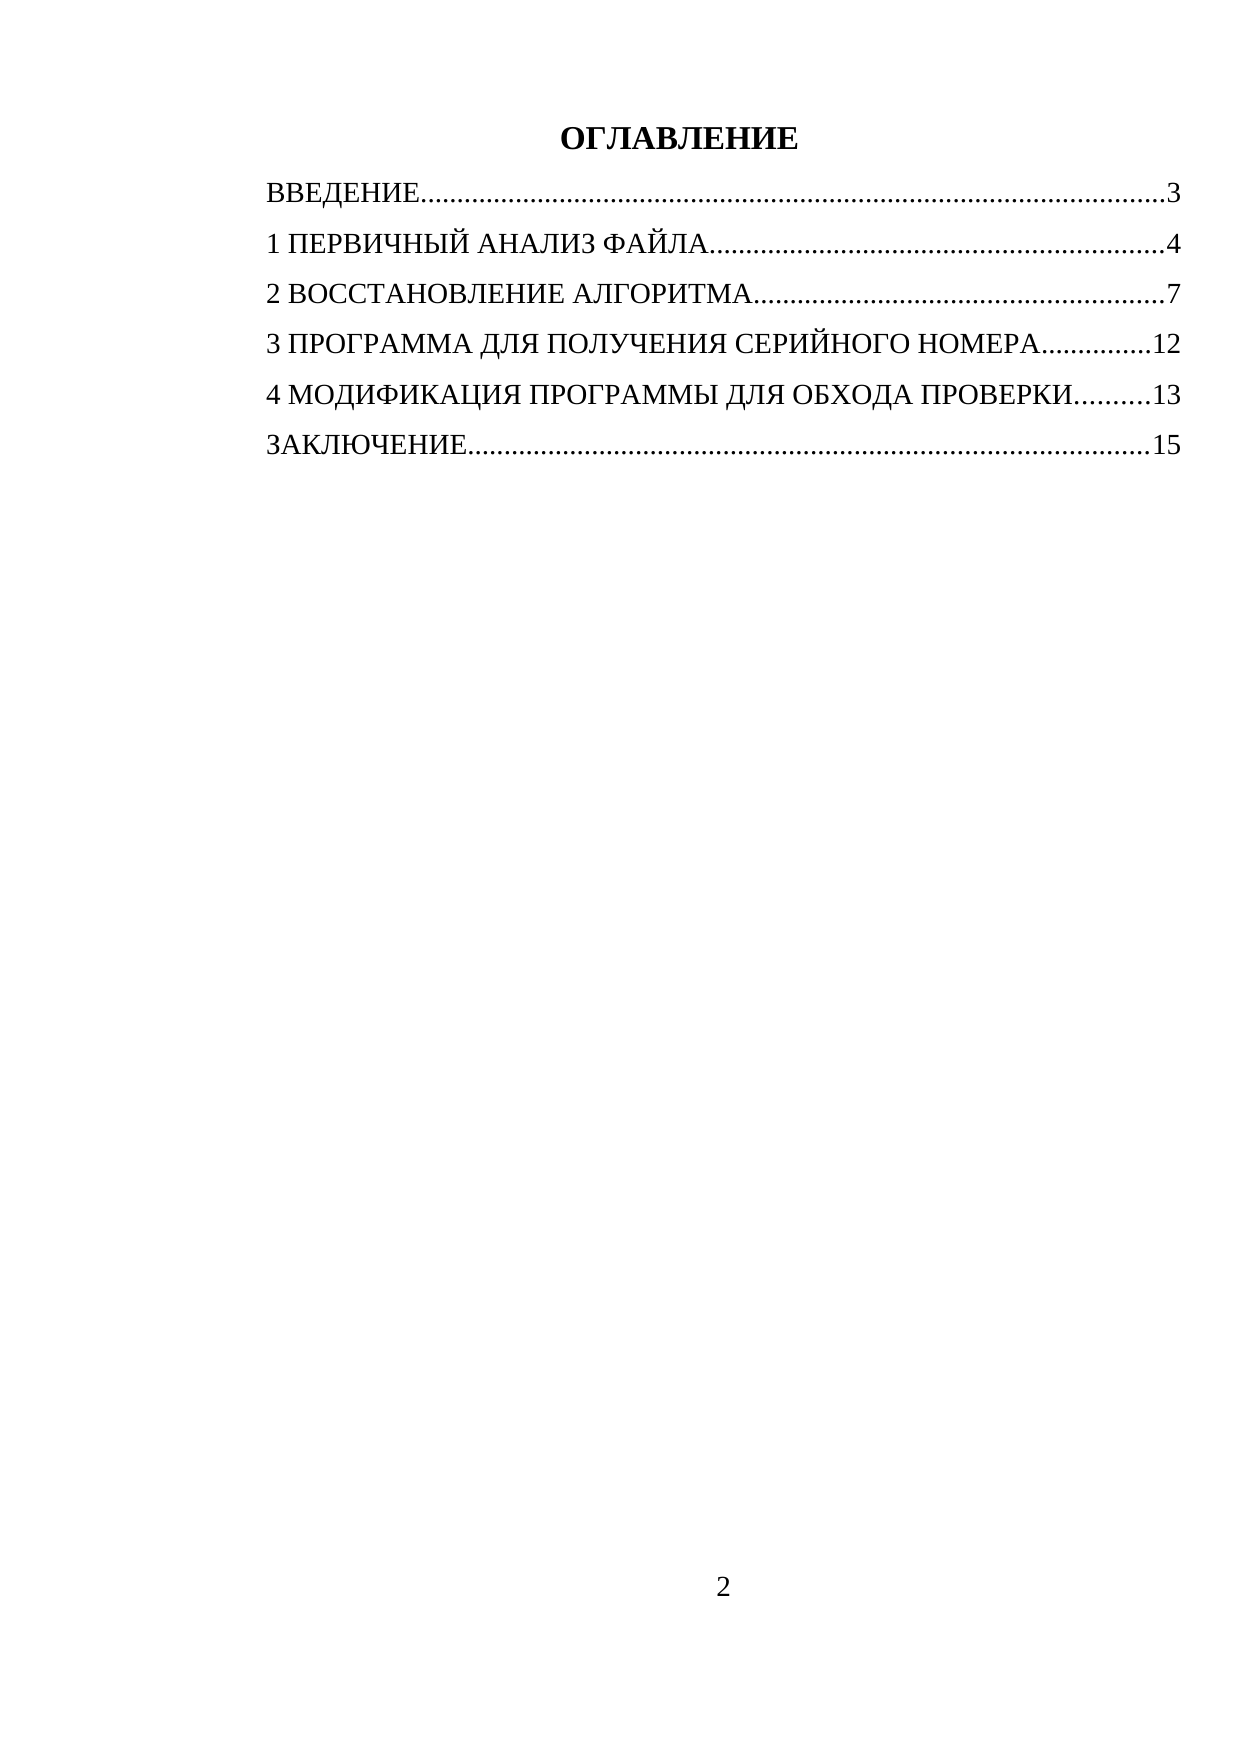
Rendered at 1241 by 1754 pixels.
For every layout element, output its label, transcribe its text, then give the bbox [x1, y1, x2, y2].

text 1 ПЕРВИЧНЫЙ АНАЛИЗ ФАЙЛА 4 [177, 226, 1181, 259]
text ВВЕДЕНИЕ 3 [177, 176, 1181, 209]
text ЗАКЛЮЧЕНИЕ 15 [177, 427, 1181, 461]
subtitle ОГЛАВЛЕНИЕ [177, 118, 1181, 156]
text 4 МОДИФИКАЦИЯ ПРОГРАММЫ ДЛЯ ОБХОДА ПРОВЕРКИ 13 [177, 377, 1181, 410]
text 3 ПРОГРАММА ДЛЯ ПОЛУЧЕНИЯ СЕРИЙНОГО НОМЕРА 12 [177, 327, 1181, 360]
text 2 ВОССТАНОВЛЕНИЕ АЛГОРИТМА 7 [177, 276, 1181, 310]
